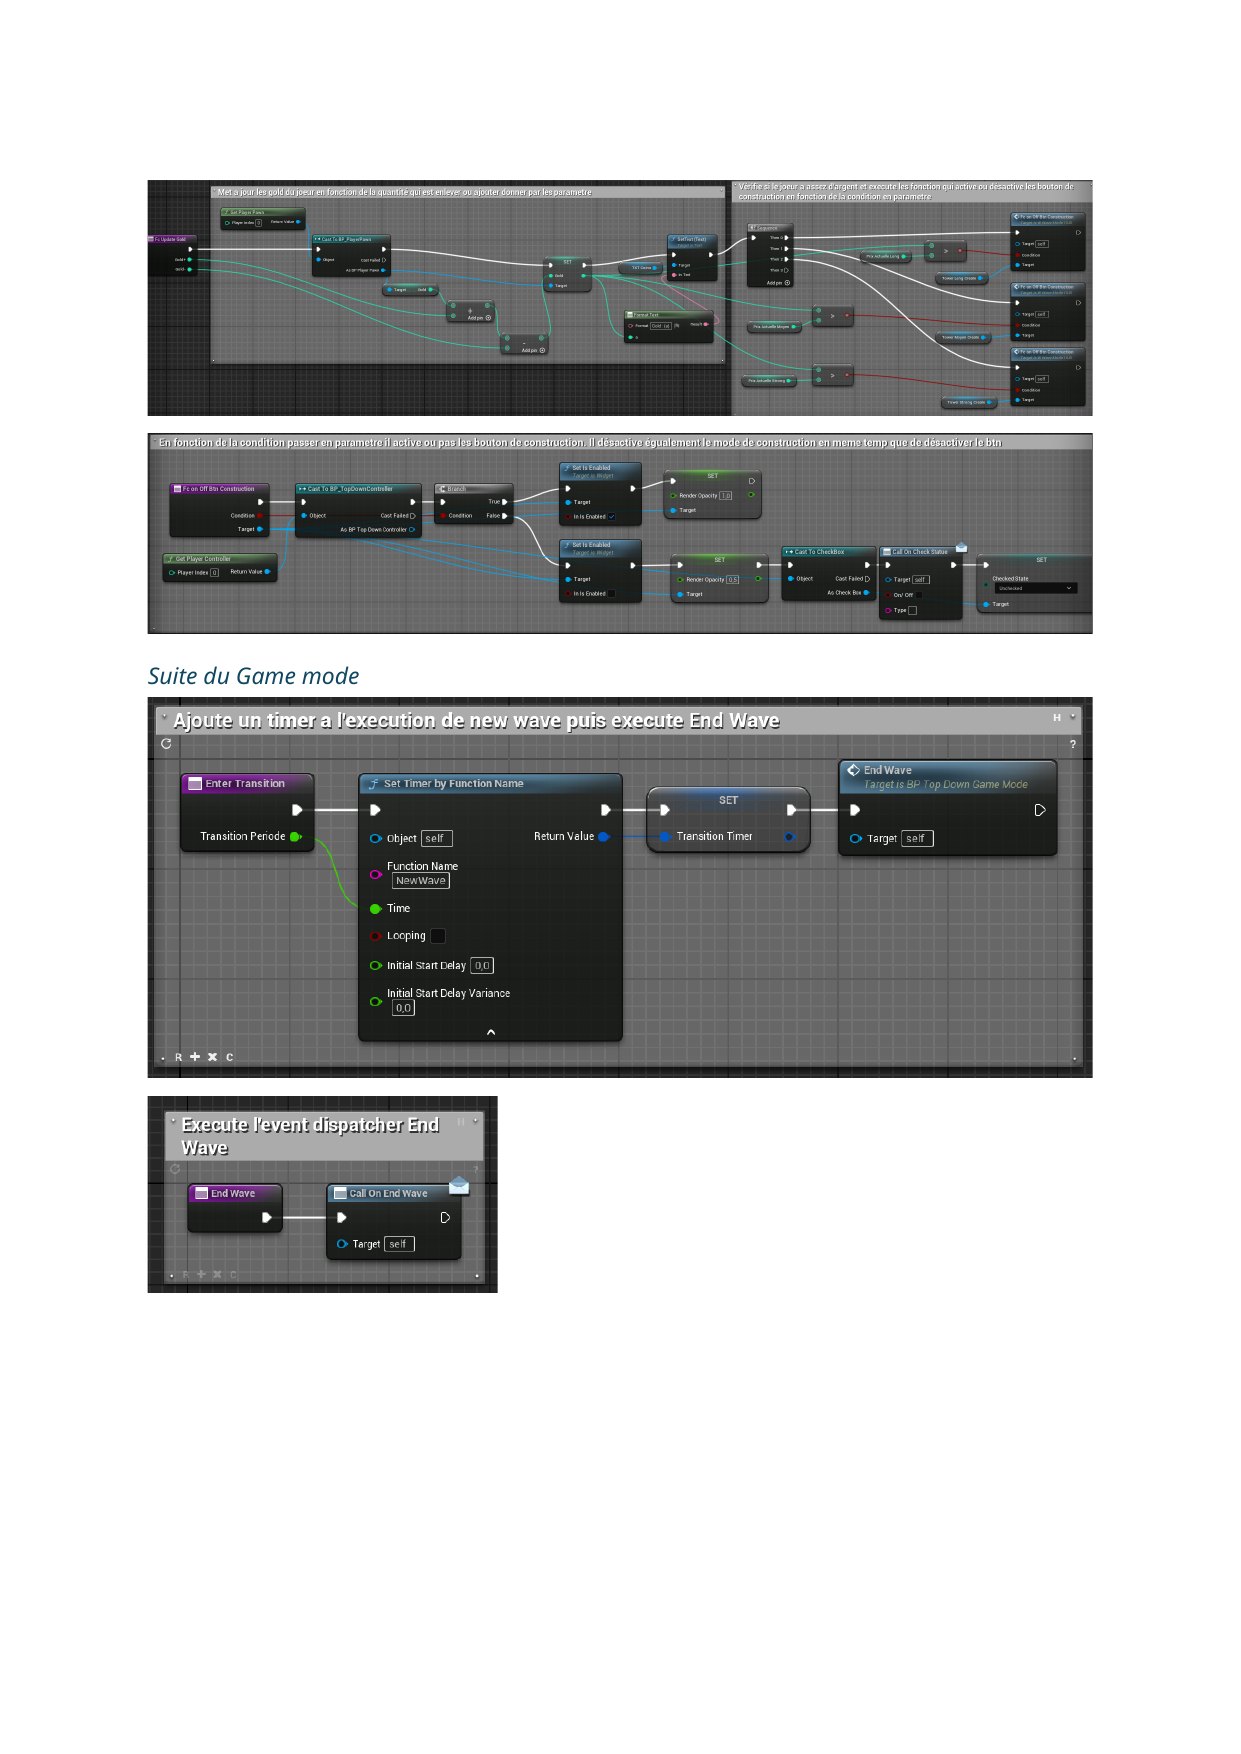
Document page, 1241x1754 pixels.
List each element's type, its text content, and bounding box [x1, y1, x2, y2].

subtitle Suite du Game mode [148, 660, 1093, 691]
